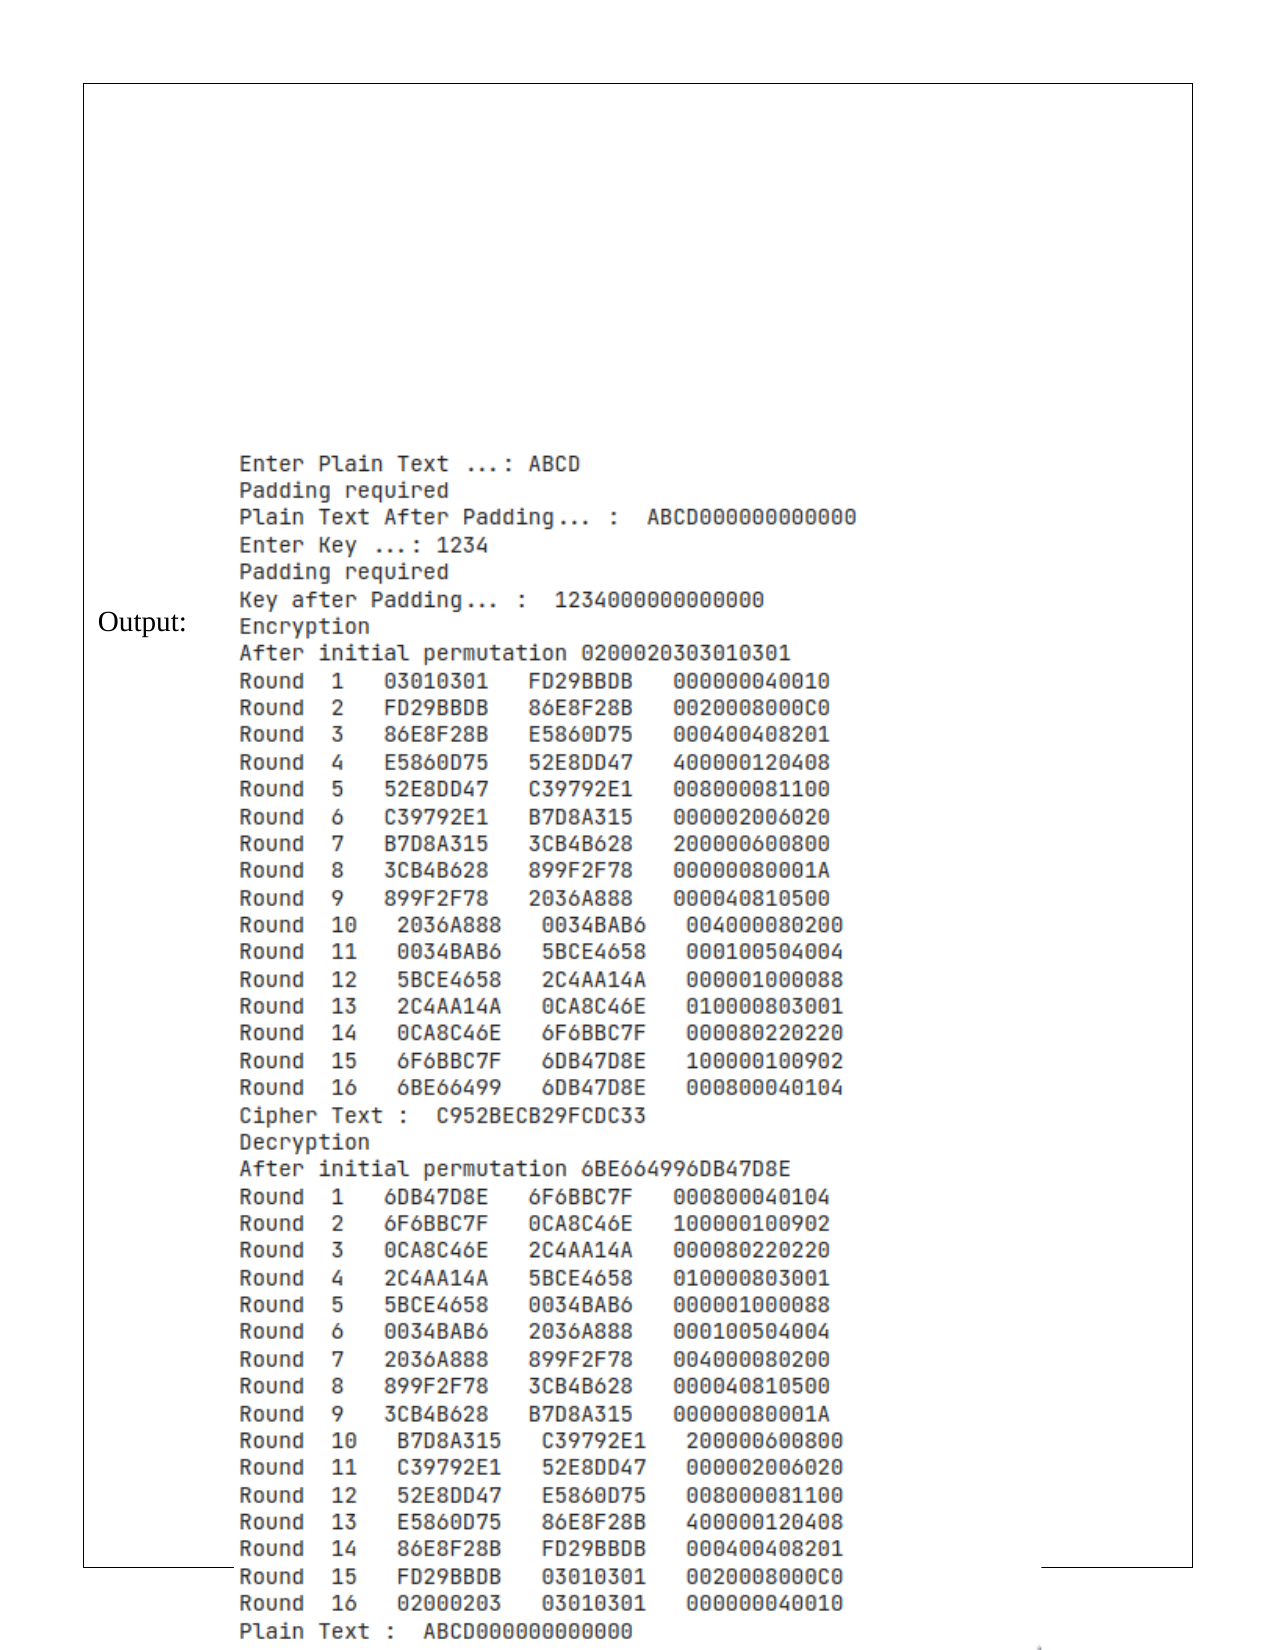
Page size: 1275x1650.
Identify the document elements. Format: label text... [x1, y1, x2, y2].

picture [233, 445, 1042, 1650]
text [1042, 604, 1177, 638]
text Output: [98, 604, 233, 638]
